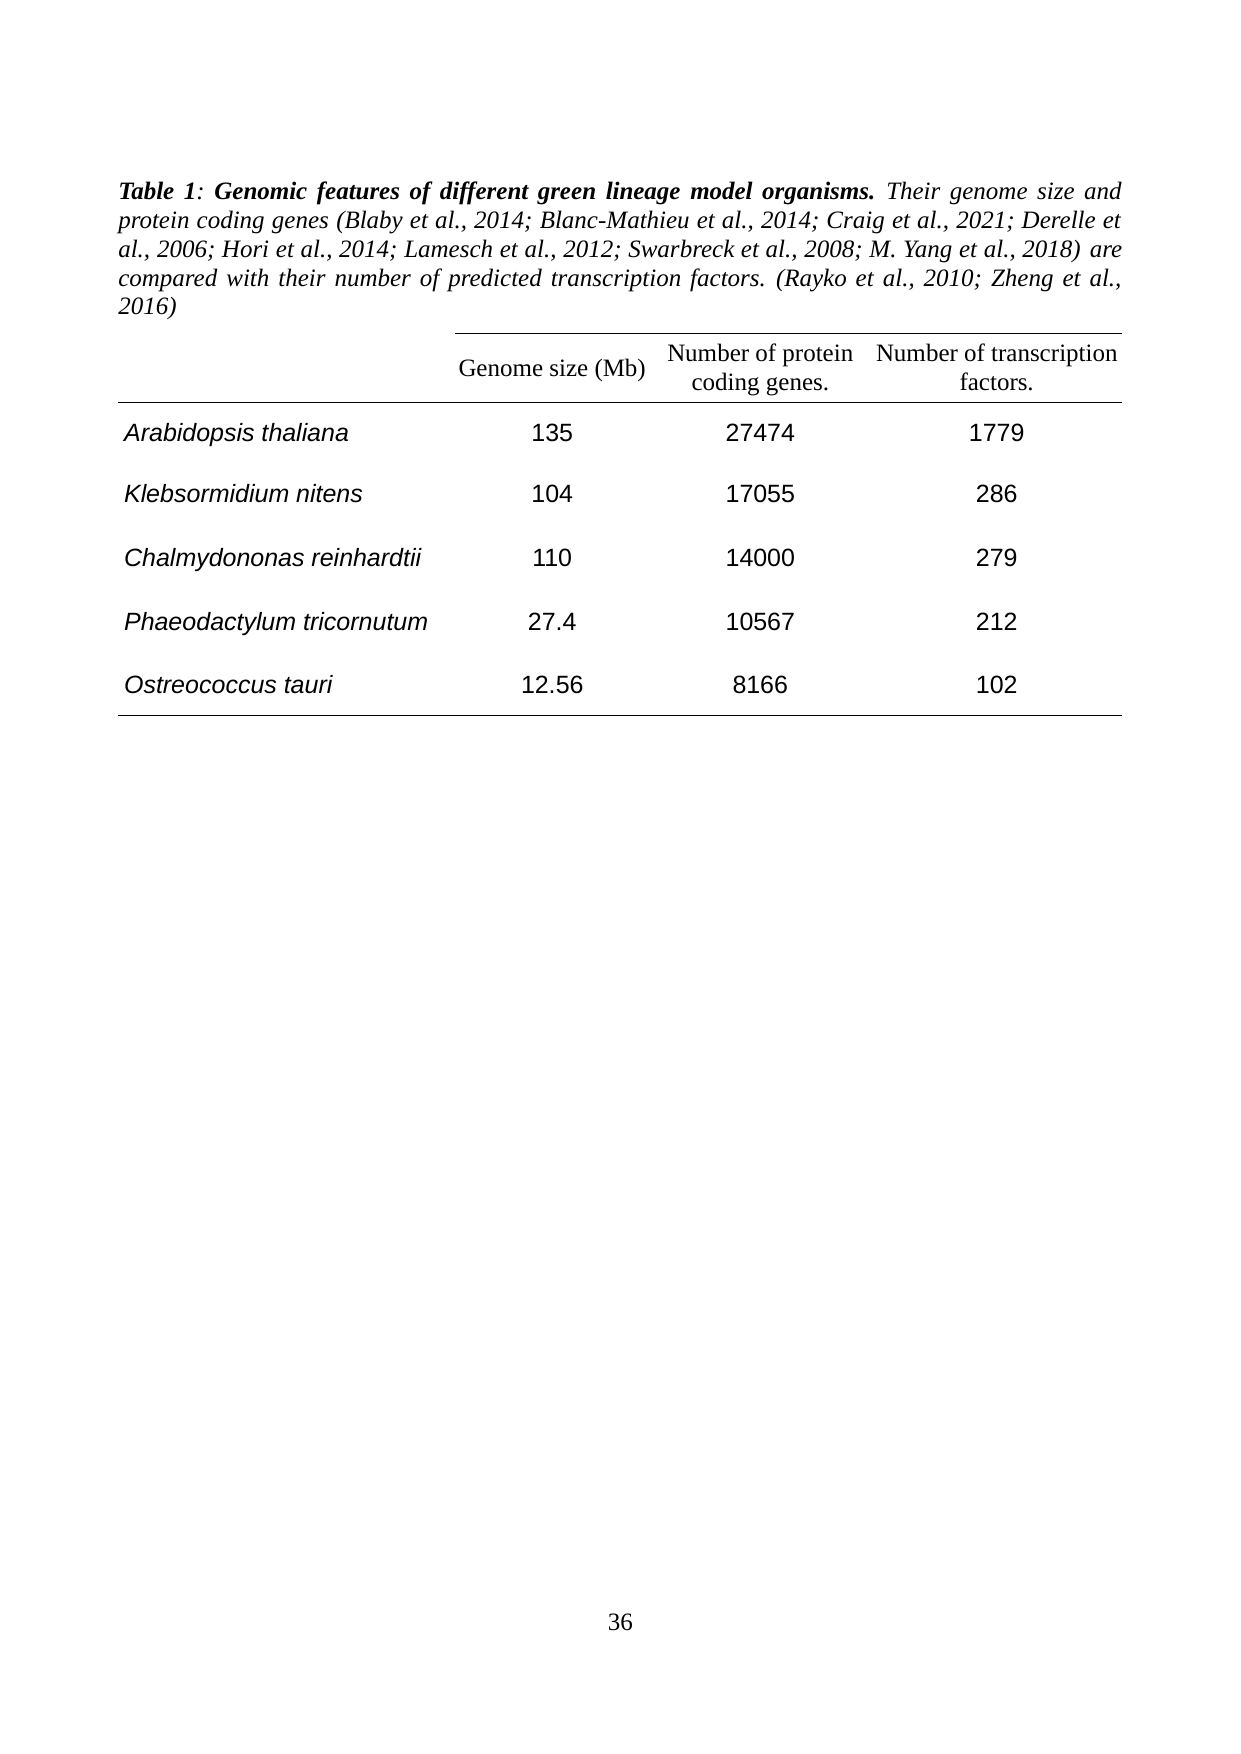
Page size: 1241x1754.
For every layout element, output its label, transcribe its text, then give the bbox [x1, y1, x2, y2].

table_cell 104 [455, 462, 649, 526]
table_header Number of protein coding genes. [649, 334, 871, 402]
table_cell 10567 [649, 590, 871, 654]
table_cell Ostreococcus tauri [118, 654, 455, 715]
text Table 1: Genomic features of different green lineage model organisms. Their genome size and protein coding genes (Blaby et al., 2014; Blanc-Mathieu et al., 2014; Craig et al., 2021; Derelle et al., 2006; Hori et al., 2014; Lamesch et al., 2012; Swarbreck et al., 2008; M. Yang et al., 2018)⁠ are compared with their number of predicted transcription factors. (Rayko et al., 2010; Zheng et al., 2016)⁠ [118, 176, 1122, 320]
table_cell 8166 [649, 654, 871, 715]
table_cell 1779 [871, 403, 1122, 462]
table_header Genome size (Mb) [455, 334, 649, 402]
table_cell 279 [871, 526, 1122, 590]
table_cell 14000 [649, 526, 871, 590]
table_cell Arabidopsis thaliana [118, 403, 455, 462]
table_cell Klebsormidium nitens [118, 462, 455, 526]
table_cell 12.56 [455, 654, 649, 715]
table_cell 27474 [649, 403, 871, 462]
table_header Number of transcription factors. [871, 334, 1122, 402]
table_header [118, 333, 455, 402]
table_cell Phaeodactylum tricornutum [118, 590, 455, 654]
table_cell 110 [455, 526, 649, 590]
table_cell 17055 [649, 462, 871, 526]
table_cell Chalmydononas reinhardtii [118, 526, 455, 590]
table_cell 27.4 [455, 590, 649, 654]
table_cell 102 [871, 654, 1122, 715]
table_cell 286 [871, 462, 1122, 526]
table_cell 212 [871, 590, 1122, 654]
table_cell 135 [455, 403, 649, 462]
